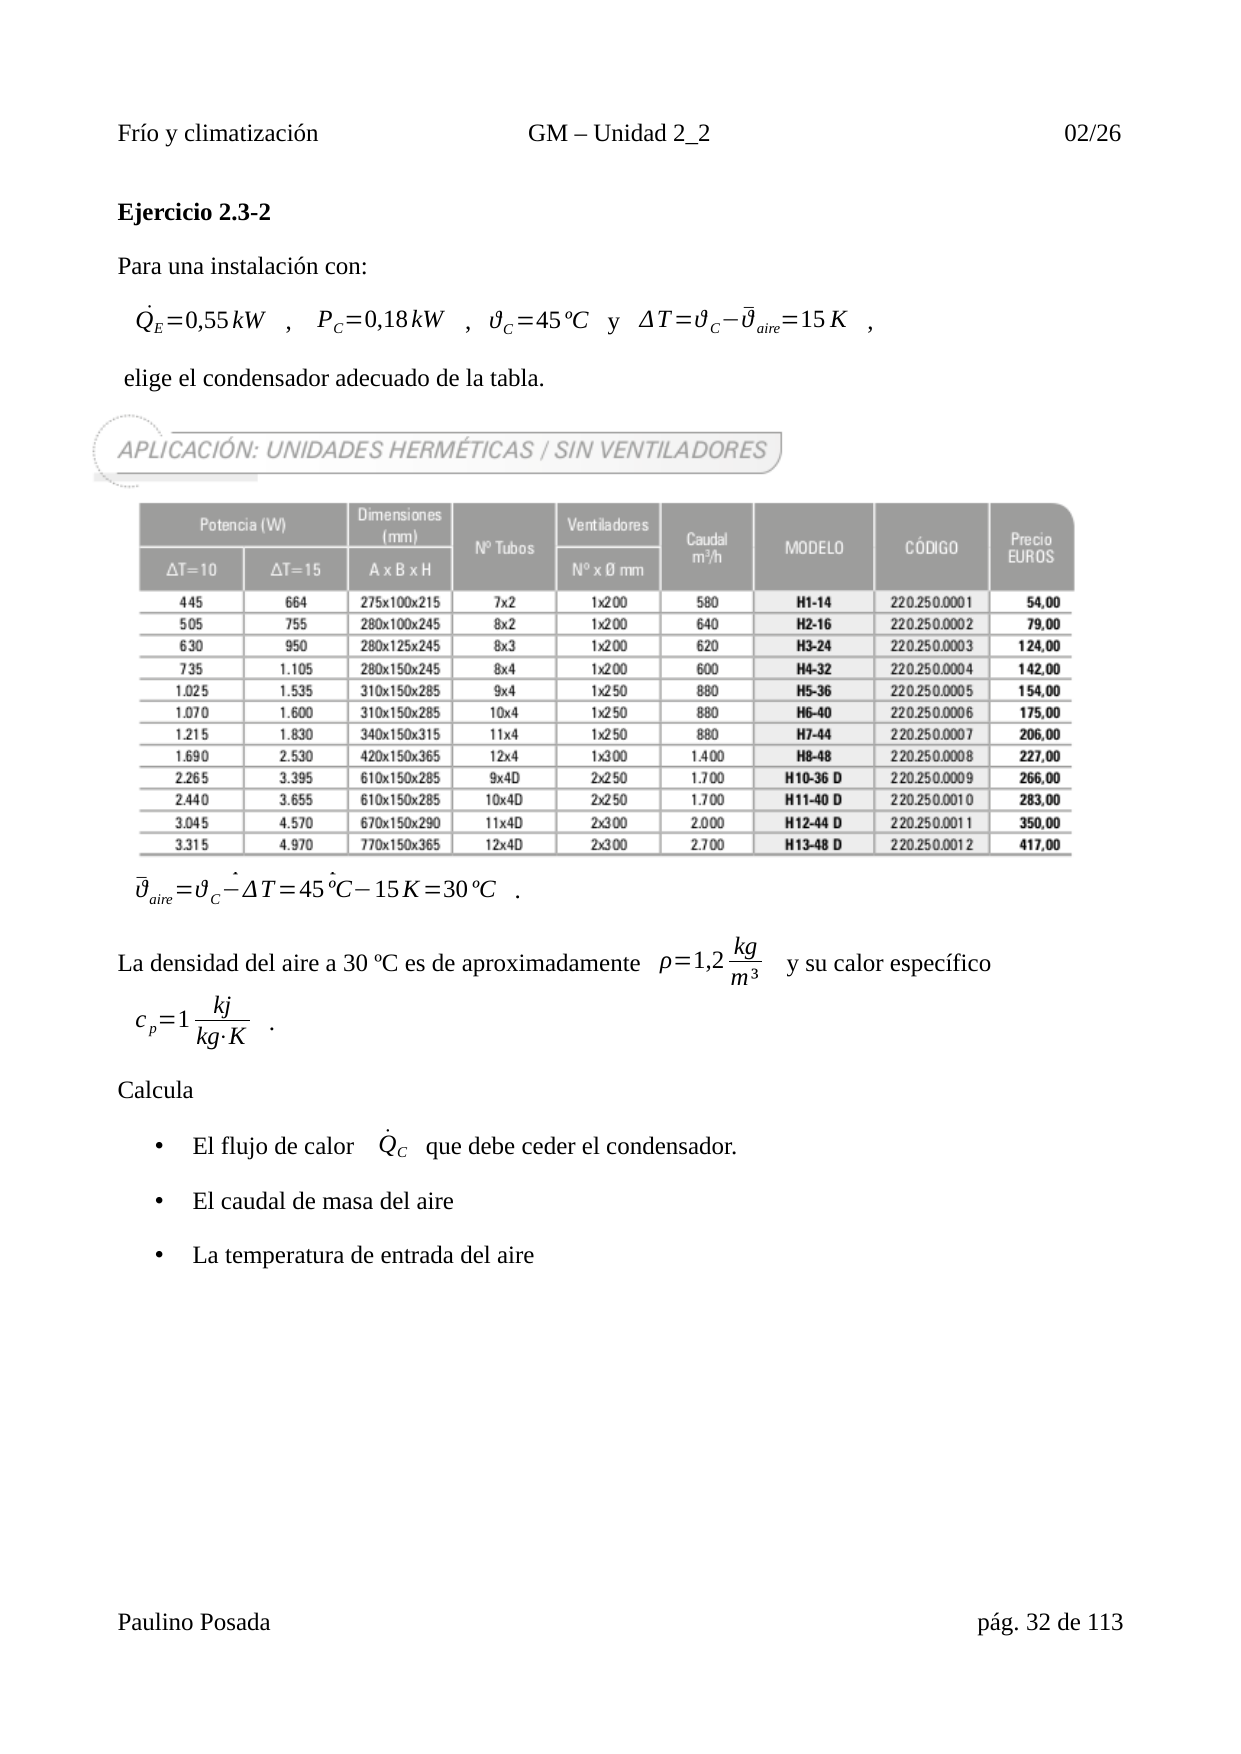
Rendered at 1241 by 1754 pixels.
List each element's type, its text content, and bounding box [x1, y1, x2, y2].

picture [90, 407, 1095, 872]
list El flujo de calor que debe ceder el condensador. [155, 1129, 1123, 1161]
text La densidad del aire a 30 ºC es de aproximadamente y su calor específico . [117, 932, 1123, 1050]
list La temperatura de entrada del aire [155, 1240, 1123, 1268]
text , ,y, [117, 305, 1123, 338]
text Se deduce que la temperatura media del aire en el condensador será de. [117, 846, 1123, 907]
text elige el condensador adecuado de la tabla. [117, 363, 1123, 391]
text Para una instalación con: [117, 251, 1123, 280]
text Ejercicio 2.3-2 [117, 197, 1123, 226]
text Fuente tarifa Beijer pág. 510 [1095, 739, 1123, 768]
text Calcula [117, 1075, 1123, 1104]
list El caudal de masa del aire [155, 1186, 1123, 1215]
